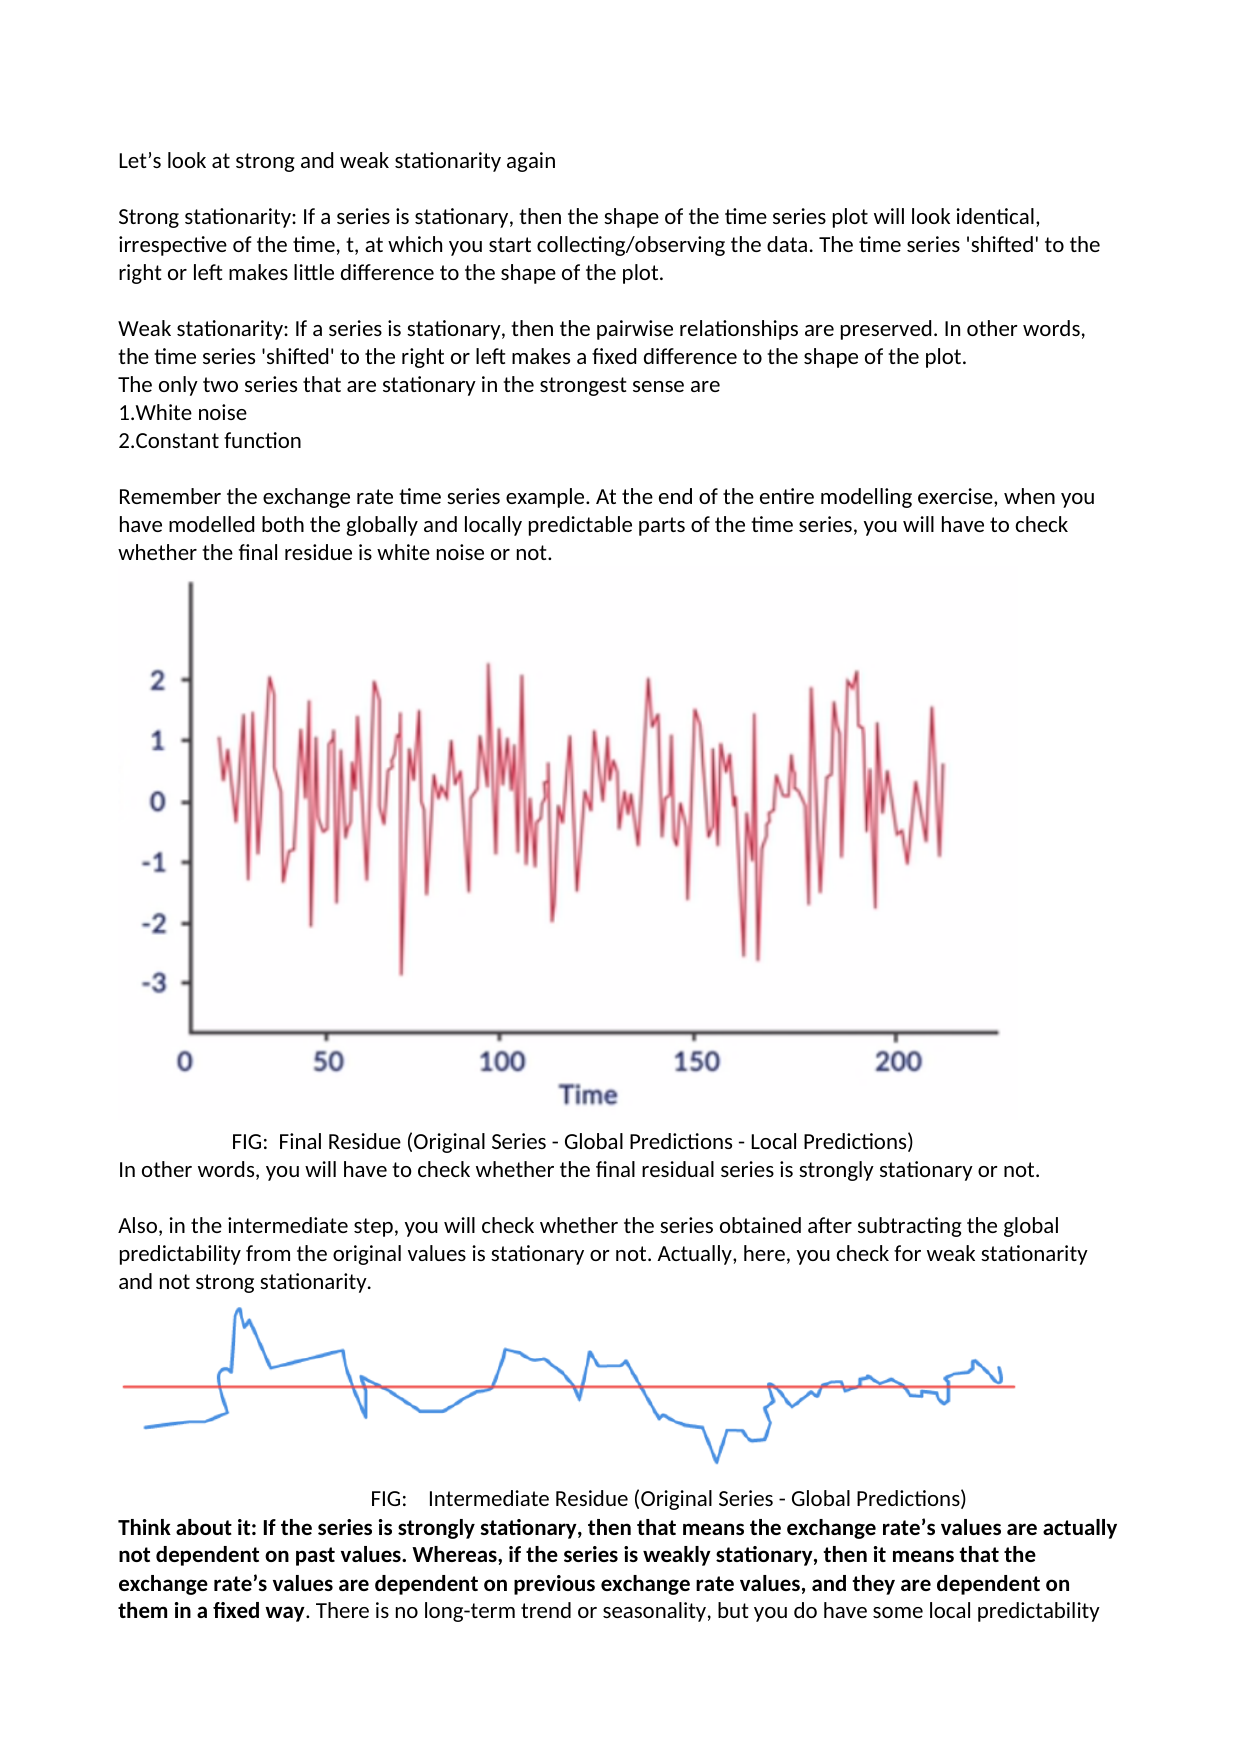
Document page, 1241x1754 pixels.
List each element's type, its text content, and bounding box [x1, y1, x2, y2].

text Think about it: If the series is strongly stationary, then that means the exchange rate’s values are actually not dependent on past values. Whereas, if the series is weakly stationary, then it means that the exchange rate’s values are dependent on previous exchange rate values, and they are dependent on them in a fixed way. There is no long-term trend or seasonality, but you do have some local predictability [118, 1513, 1122, 1625]
text Strong stationarity: If a series is stationary, then the shape of the time series plot will look identical, irrespective of the time, t, at which you start collecting/observing the data. The time series 'shifted' to the right or left makes little difference to the shape of the plot. [118, 202, 1122, 286]
text The only two series that are stationary in the strongest sense are [118, 370, 1122, 398]
text Remember the exchange rate time series example. At the end of the entire modelling exercise, when you have modelled both the globally and locally predictable parts of the time series, you will have to check whether the final residue is white noise or not. [118, 482, 1122, 566]
text FIG: Intermediate Residue (Original Series - Global Predictions) [118, 1484, 1122, 1513]
text Let’s look at strong and weak stationarity again [118, 146, 1122, 174]
text FIG: Final Residue (Original Series - Global Predictions - Local Predictions) [118, 1127, 1122, 1155]
text 1.White noise [118, 398, 1122, 426]
text 2.Constant function [118, 426, 1122, 454]
text In other words, you will have to check whether the final residual series is strongly stationary or not. [118, 1155, 1122, 1183]
text Weak stationarity: If a series is stationary, then the pairwise relationships are preserved. In other words, the time series 'shifted' to the right or left makes a fixed difference to the shape of the plot. [118, 314, 1122, 370]
text Also, in the intermediate step, you will check whether the series obtained after subtracting the global predictability from the original values is stationary or not. Actually, here, you check for weak stationarity and not strong stationarity. [118, 1211, 1122, 1296]
